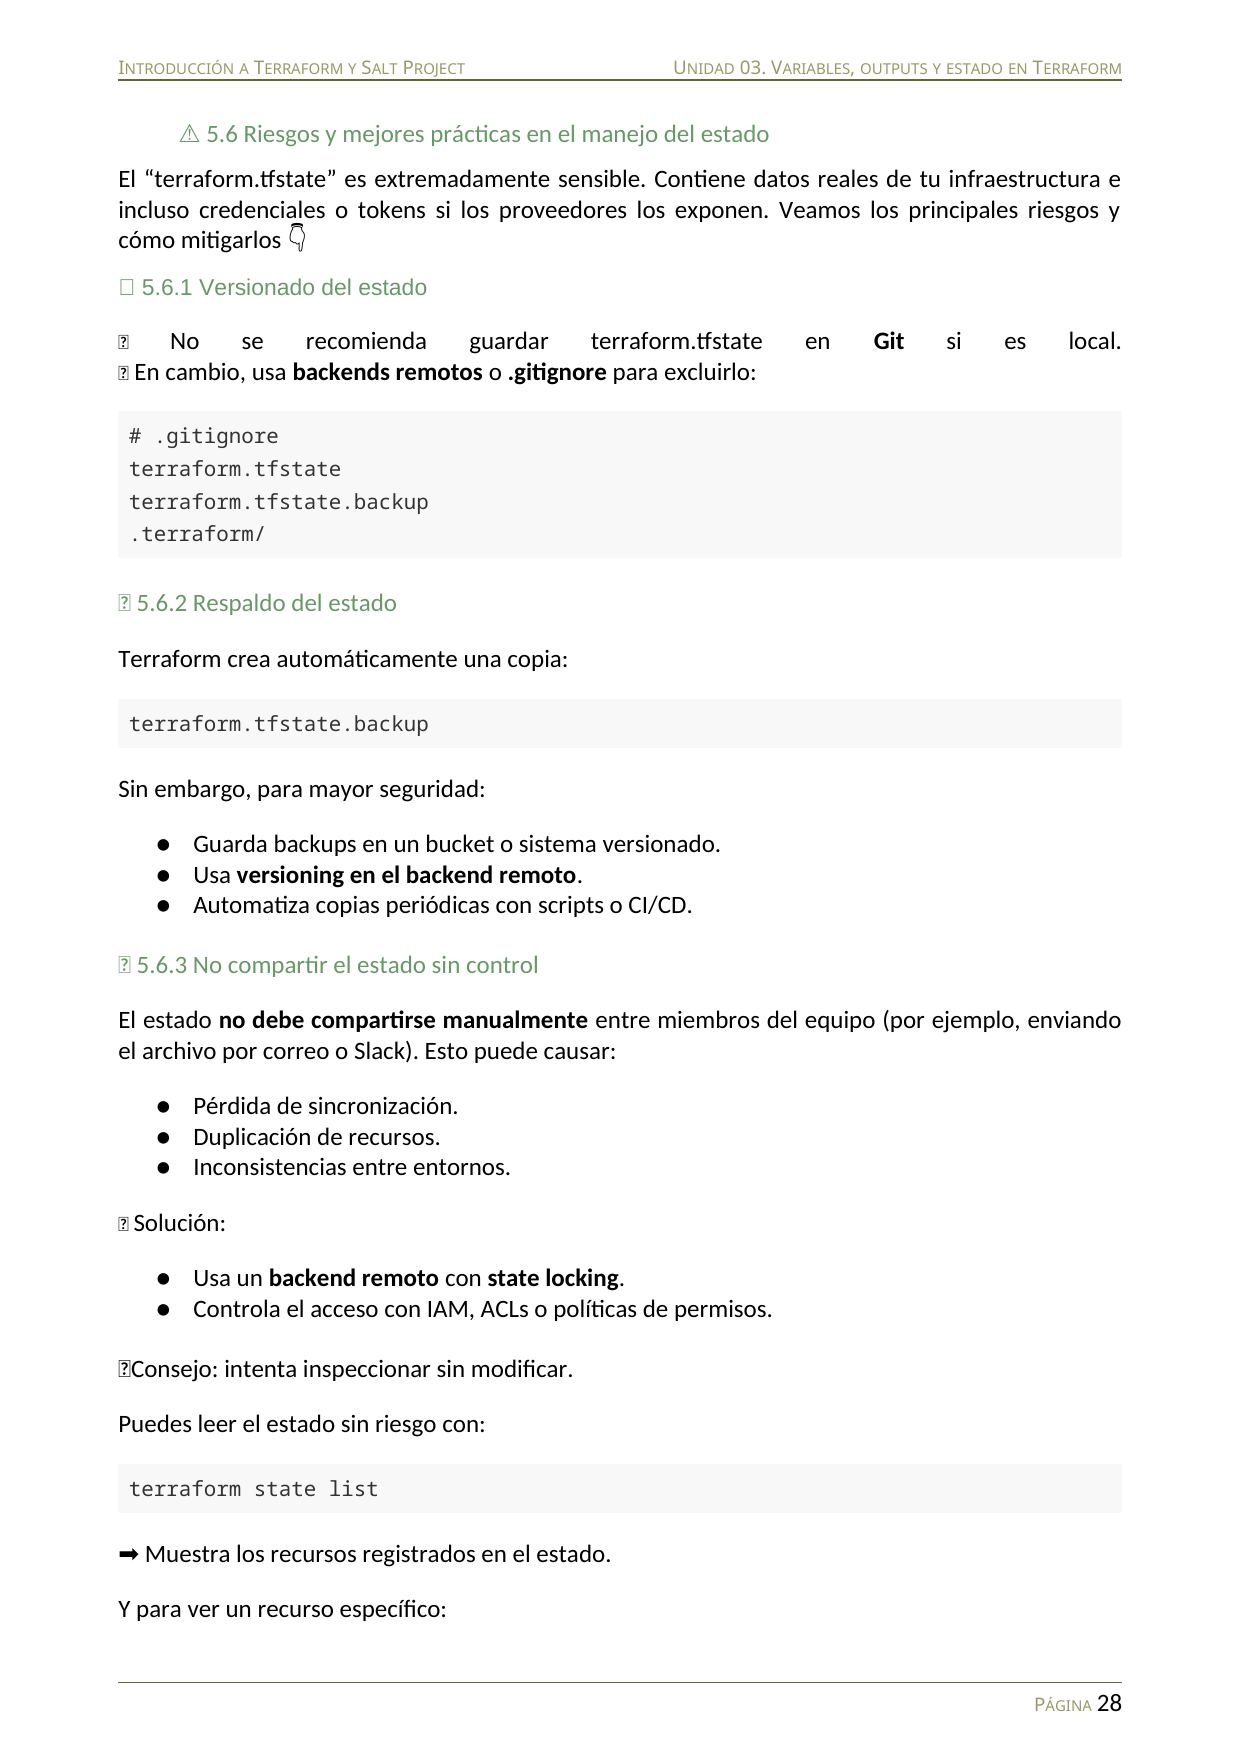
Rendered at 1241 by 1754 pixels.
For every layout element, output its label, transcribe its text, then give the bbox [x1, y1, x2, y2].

list Automatiza copias periódicas con scripts o CI/CD. [156, 889, 1122, 920]
subtitle 🚷 5.6.3 No compartir el estado sin control [118, 949, 1122, 979]
text ✅ Solución: [118, 1207, 1122, 1238]
list Inconsistencias entre entornos. [156, 1152, 1122, 1182]
subtitle 🧨 5.6.1 Versionado del estado [118, 274, 1122, 300]
text Terraform crea automáticamente una copia: [118, 643, 1122, 673]
text Y para ver un recurso específico: [118, 1594, 1122, 1624]
table_header # .gitignore terraform.tfstate terraform.tfstate.backup .terraform/ [118, 411, 1122, 558]
text ❌ No se recomienda guardar terraform.tfstate en Git si es local. ✅ En cambio, usa backends remotos o .gitignore para excluirlo: [118, 325, 1122, 386]
text Puedes leer el estado sin riesgo con: [118, 1408, 1122, 1439]
table_header terraform state list [118, 1464, 1122, 1513]
list Usa un backend remoto con state locking. [156, 1263, 1122, 1293]
text Sin embargo, para mayor seguridad: [118, 773, 1122, 803]
subtitle ⚠️ 5.6 Riesgos y mejores prácticas en el manejo del estado [178, 118, 1122, 148]
text El “terraform.tfstate” es extremadamente sensible. Contiene datos reales de tu infraestructura e incluso credenciales o tokens si los proveedores los exponen. Veamos los principales riesgos y cómo mitigarlos 👇 [118, 163, 1122, 255]
table_header terraform.tfstate.backup [118, 699, 1122, 748]
list Duplicación de recursos. [156, 1121, 1122, 1152]
text ➡️ Muestra los recursos registrados en el estado. [118, 1538, 1122, 1569]
list Usa versioning en el backend remoto. [156, 859, 1122, 889]
text 💡Consejo: intenta inspeccionar sin modificar. [118, 1353, 1122, 1383]
list Pérdida de sincronización. [156, 1091, 1122, 1121]
subtitle 🧩 5.6.2 Respaldo del estado [118, 587, 1122, 618]
list Controla el acceso con IAM, ACLs o políticas de permisos. [156, 1293, 1122, 1324]
text El estado no debe compartirse manualmente entre miembros del equipo (por ejemplo, enviando el archivo por correo o Slack). Esto puede causar: [118, 1004, 1122, 1066]
list Guarda backups en un bucket o sistema versionado. [156, 828, 1122, 859]
